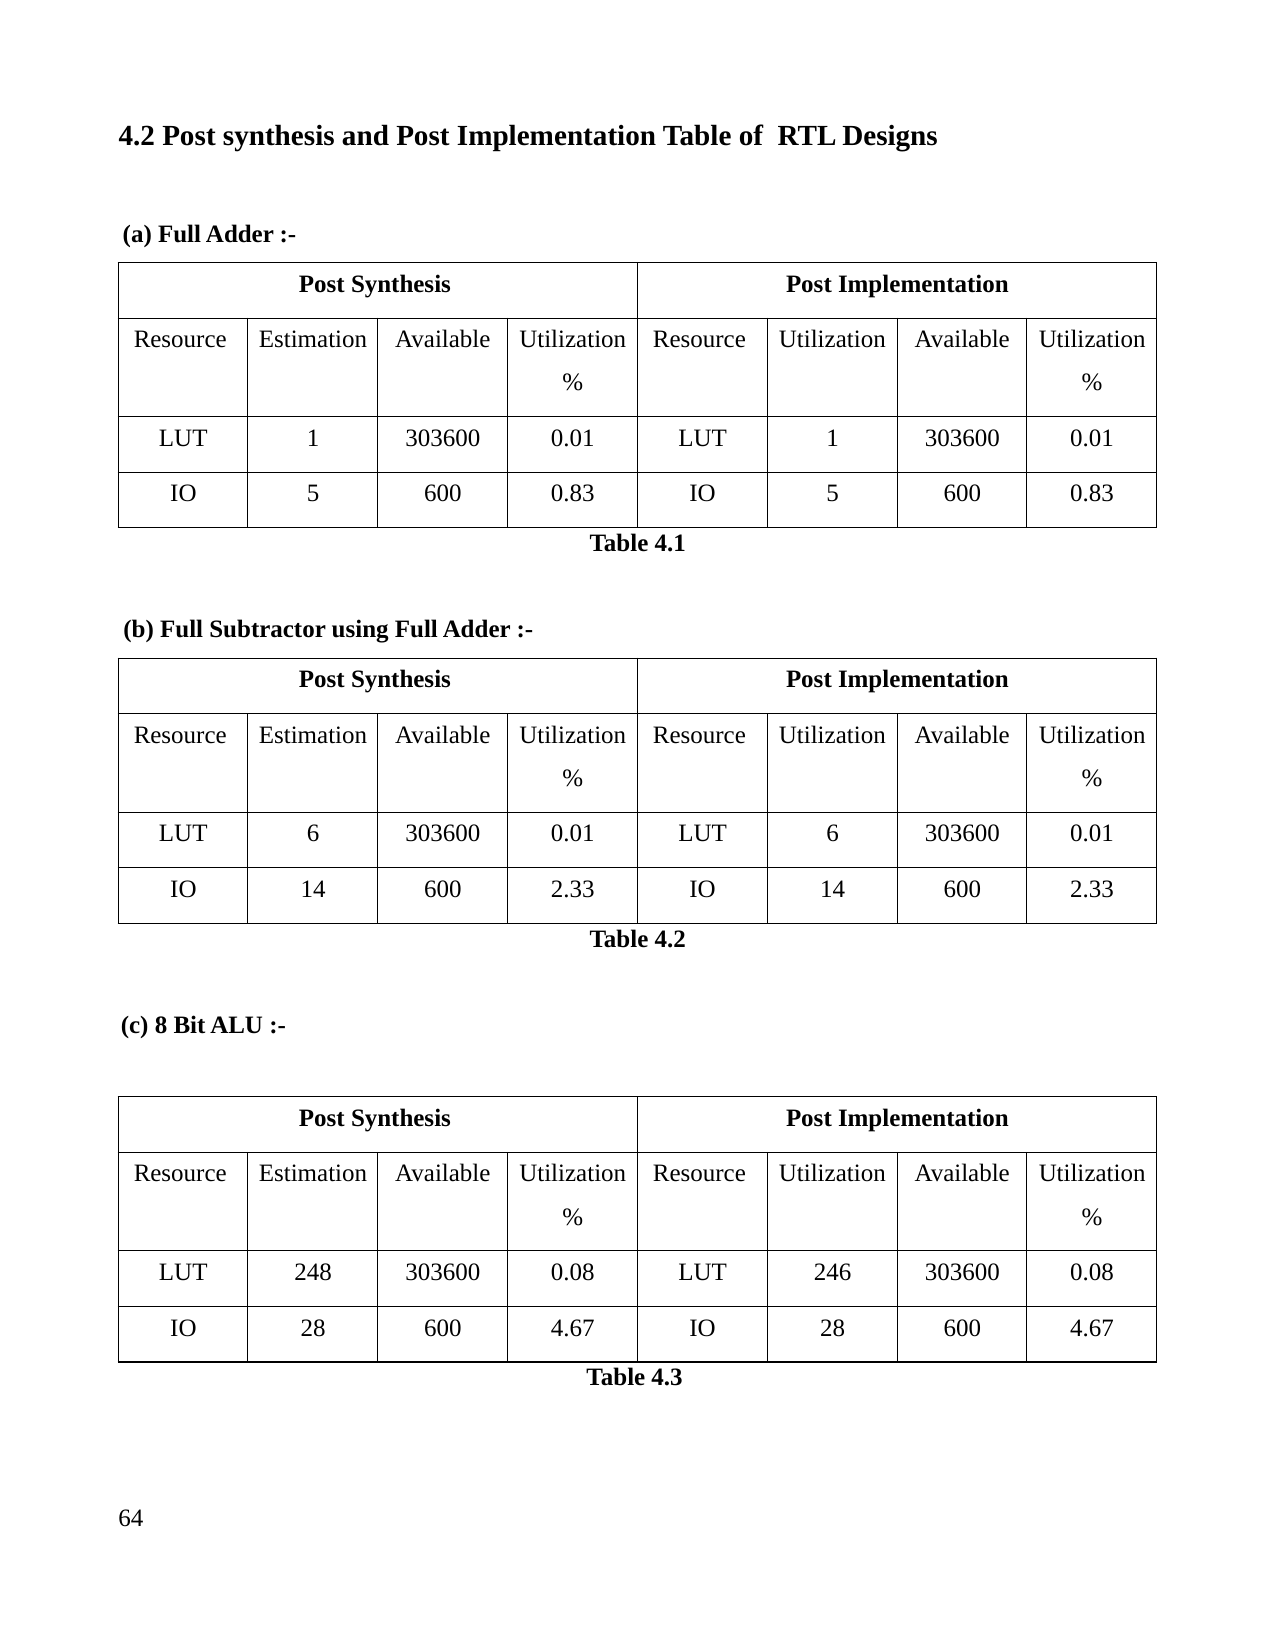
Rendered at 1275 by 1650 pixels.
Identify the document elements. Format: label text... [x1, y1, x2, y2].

table_cell 2.33 [508, 868, 637, 923]
table_header Post Synthesis [119, 1097, 637, 1152]
table_cell LUT [119, 813, 247, 867]
table_cell Estimation [248, 1153, 377, 1250]
table_cell IO [638, 868, 767, 923]
table_cell Resource [119, 1153, 247, 1250]
table_cell 600 [378, 473, 507, 527]
table_cell 0.01 [1027, 417, 1156, 472]
table_cell 303600 [378, 417, 507, 472]
table_cell Resource [119, 319, 247, 416]
table_cell Resource [638, 319, 767, 416]
table_cell Available [378, 1153, 507, 1250]
table_cell 4.67 [1027, 1307, 1156, 1361]
table_header Post Implementation [638, 659, 1156, 713]
table_cell Utilization % [1027, 714, 1156, 812]
table_cell Available [378, 319, 507, 416]
table_cell IO [638, 1307, 767, 1361]
table_cell LUT [638, 813, 767, 867]
table_cell 303600 [898, 417, 1026, 472]
table_cell Resource [119, 714, 247, 812]
table_cell 4.67 [508, 1307, 637, 1361]
text Table 4.3 [118, 1363, 1157, 1391]
table_cell Resource [638, 714, 767, 812]
table_cell LUT [119, 417, 247, 472]
table_cell 0.01 [1027, 813, 1156, 867]
text (b) Full Subtractor using Full Adder :- [118, 614, 1157, 643]
table_cell Utilization % [508, 319, 637, 416]
table_cell 0.08 [508, 1251, 637, 1306]
table_cell 5 [248, 473, 377, 527]
table_cell Available [898, 319, 1026, 416]
table_cell LUT [638, 417, 767, 472]
table_cell 0.01 [508, 813, 637, 867]
table_cell Utilization % [1027, 1153, 1156, 1250]
table_cell Available [898, 714, 1026, 812]
text Table 4.1 [118, 528, 1157, 557]
table_cell 246 [768, 1251, 897, 1306]
text 4.2 Post synthesis and Post Implementation Table of RTL Designs [118, 118, 1157, 152]
table_cell LUT [638, 1251, 767, 1306]
table_cell Available [898, 1153, 1026, 1250]
table_cell Estimation [248, 714, 377, 812]
table_cell Utilization % [1027, 319, 1156, 416]
table_cell IO [119, 1307, 247, 1361]
table_header Post Implementation [638, 263, 1156, 317]
text (a) Full Adder :- [118, 219, 1157, 247]
table_cell 0.01 [508, 417, 637, 472]
table_cell Available [378, 714, 507, 812]
table_cell 0.83 [1027, 473, 1156, 527]
text (c) 8 Bit ALU :- [118, 1010, 1157, 1039]
table_cell 600 [898, 868, 1026, 923]
table_cell Utilization % [508, 714, 637, 812]
table_cell 28 [768, 1307, 897, 1361]
table_cell 14 [768, 868, 897, 923]
table_cell Utilization [768, 1153, 897, 1250]
table_cell 1 [248, 417, 377, 472]
table_cell 2.33 [1027, 868, 1156, 923]
table_header Post Synthesis [119, 659, 637, 713]
text Table 4.2 [118, 924, 1157, 952]
table_cell 303600 [378, 813, 507, 867]
table_cell IO [638, 473, 767, 527]
table_cell 248 [248, 1251, 377, 1306]
table_cell 28 [248, 1307, 377, 1361]
table_cell 303600 [898, 813, 1026, 867]
table_cell 600 [378, 1307, 507, 1361]
table_cell 6 [248, 813, 377, 867]
table_cell Utilization [768, 714, 897, 812]
table_cell Utilization [768, 319, 897, 416]
table_cell Resource [638, 1153, 767, 1250]
table_cell 5 [768, 473, 897, 527]
table_cell 303600 [898, 1251, 1026, 1306]
table_header Post Implementation [638, 1097, 1156, 1152]
table_cell IO [119, 868, 247, 923]
table_header Post Synthesis [119, 263, 637, 317]
table_cell 0.08 [1027, 1251, 1156, 1306]
table_cell 600 [898, 473, 1026, 527]
table_cell 303600 [378, 1251, 507, 1306]
table_cell 1 [768, 417, 897, 472]
table_cell 6 [768, 813, 897, 867]
table_cell Estimation [248, 319, 377, 416]
table_cell 600 [378, 868, 507, 923]
table_cell 14 [248, 868, 377, 923]
table_cell Utilization % [508, 1153, 637, 1250]
table_cell 0.83 [508, 473, 637, 527]
table_cell IO [119, 473, 247, 527]
table_cell 600 [898, 1307, 1026, 1361]
table_cell LUT [119, 1251, 247, 1306]
